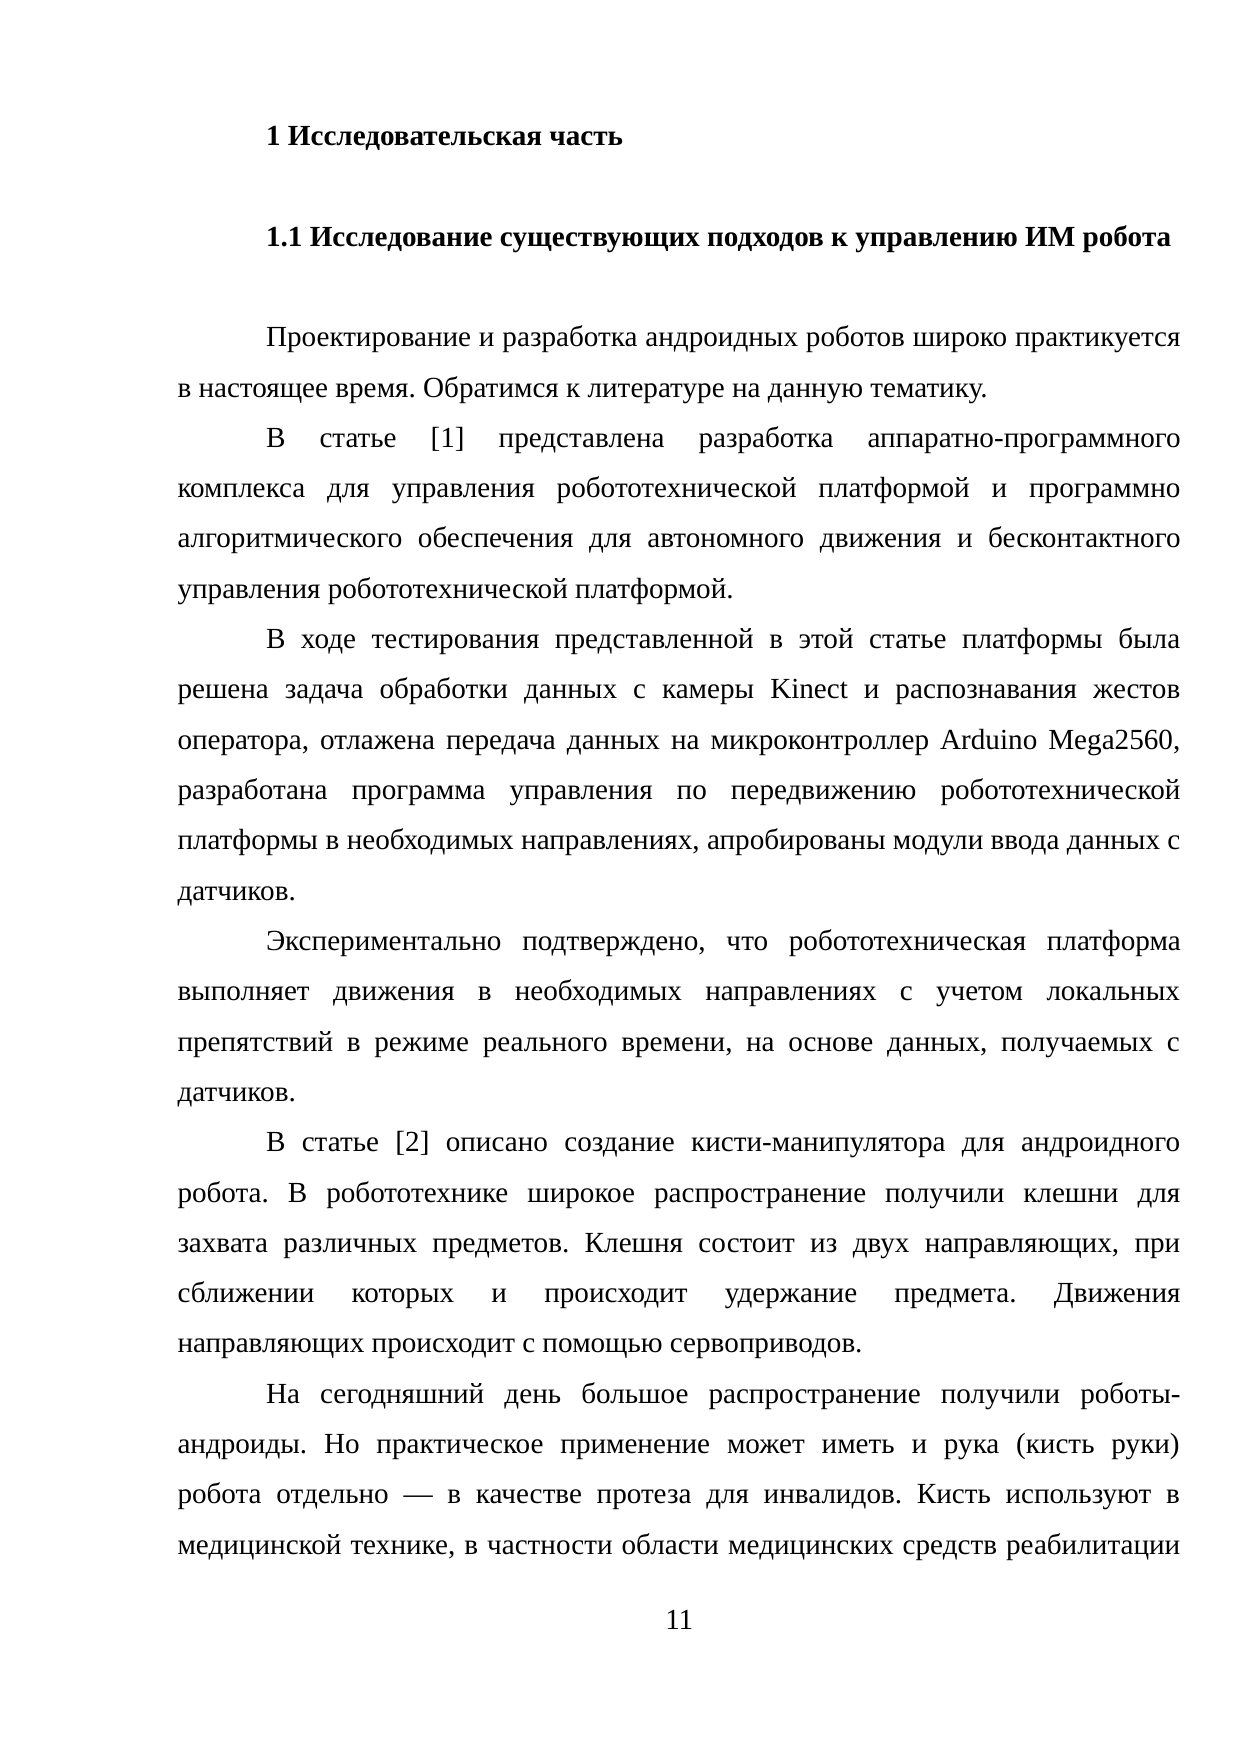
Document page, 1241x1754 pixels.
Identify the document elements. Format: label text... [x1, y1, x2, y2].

text В ходе тестирования представленной в этой статье платформы была решена задача обработки данных с камеры Kinect и распознавания жестов оператора, отлажена передача данных на микроконтроллер Arduino Mega2560, разработана программа управления по передвижению робототехнической платформы в необходимых направлениях, апробированы модули ввода данных с датчиков. [177, 621, 1181, 906]
text В статье [2] описано создание кисти-манипулятора для андроидного робота. В робототехнике широкое распространение получили клешни для захвата различных предметов. Клешня состоит из двух направляющих, при сближении которых и происходит удержание предмета. Движения направляющих происходит с помощью сервоприводов. [177, 1124, 1181, 1359]
subtitle 1.1 Исследование существующих подходов к управлению ИМ робота [177, 219, 1181, 252]
text В статье [1] представлена разработка аппаратно-программного комплекса для управления робототехнической платформой и программно алгоритмического обеспечения для автономного движения и бесконтактного управления робототехнической платформой. [177, 420, 1181, 604]
text Проектирование и разработка андроидных роботов широко практикуется в настоящее время. Обратимся к литературе на данную тематику. [177, 319, 1181, 403]
text Экспериментально подтверждено, что робототехническая платформа выполняет движения в необходимых направлениях с учетом локальных препятствий в режиме реального времени, на основе данных, получаемых с датчиков. [177, 923, 1181, 1108]
subtitle 1 Исследовательская часть [177, 118, 1181, 152]
text На сегодняшний день большое распространение получили роботы-андроиды. Но практическое применение может иметь и рука (кисть руки) робота отдельно — в качестве протеза для инвалидов. Кисть используют в медицинской технике, в частности области медицинских средств реабилитации [177, 1376, 1181, 1560]
